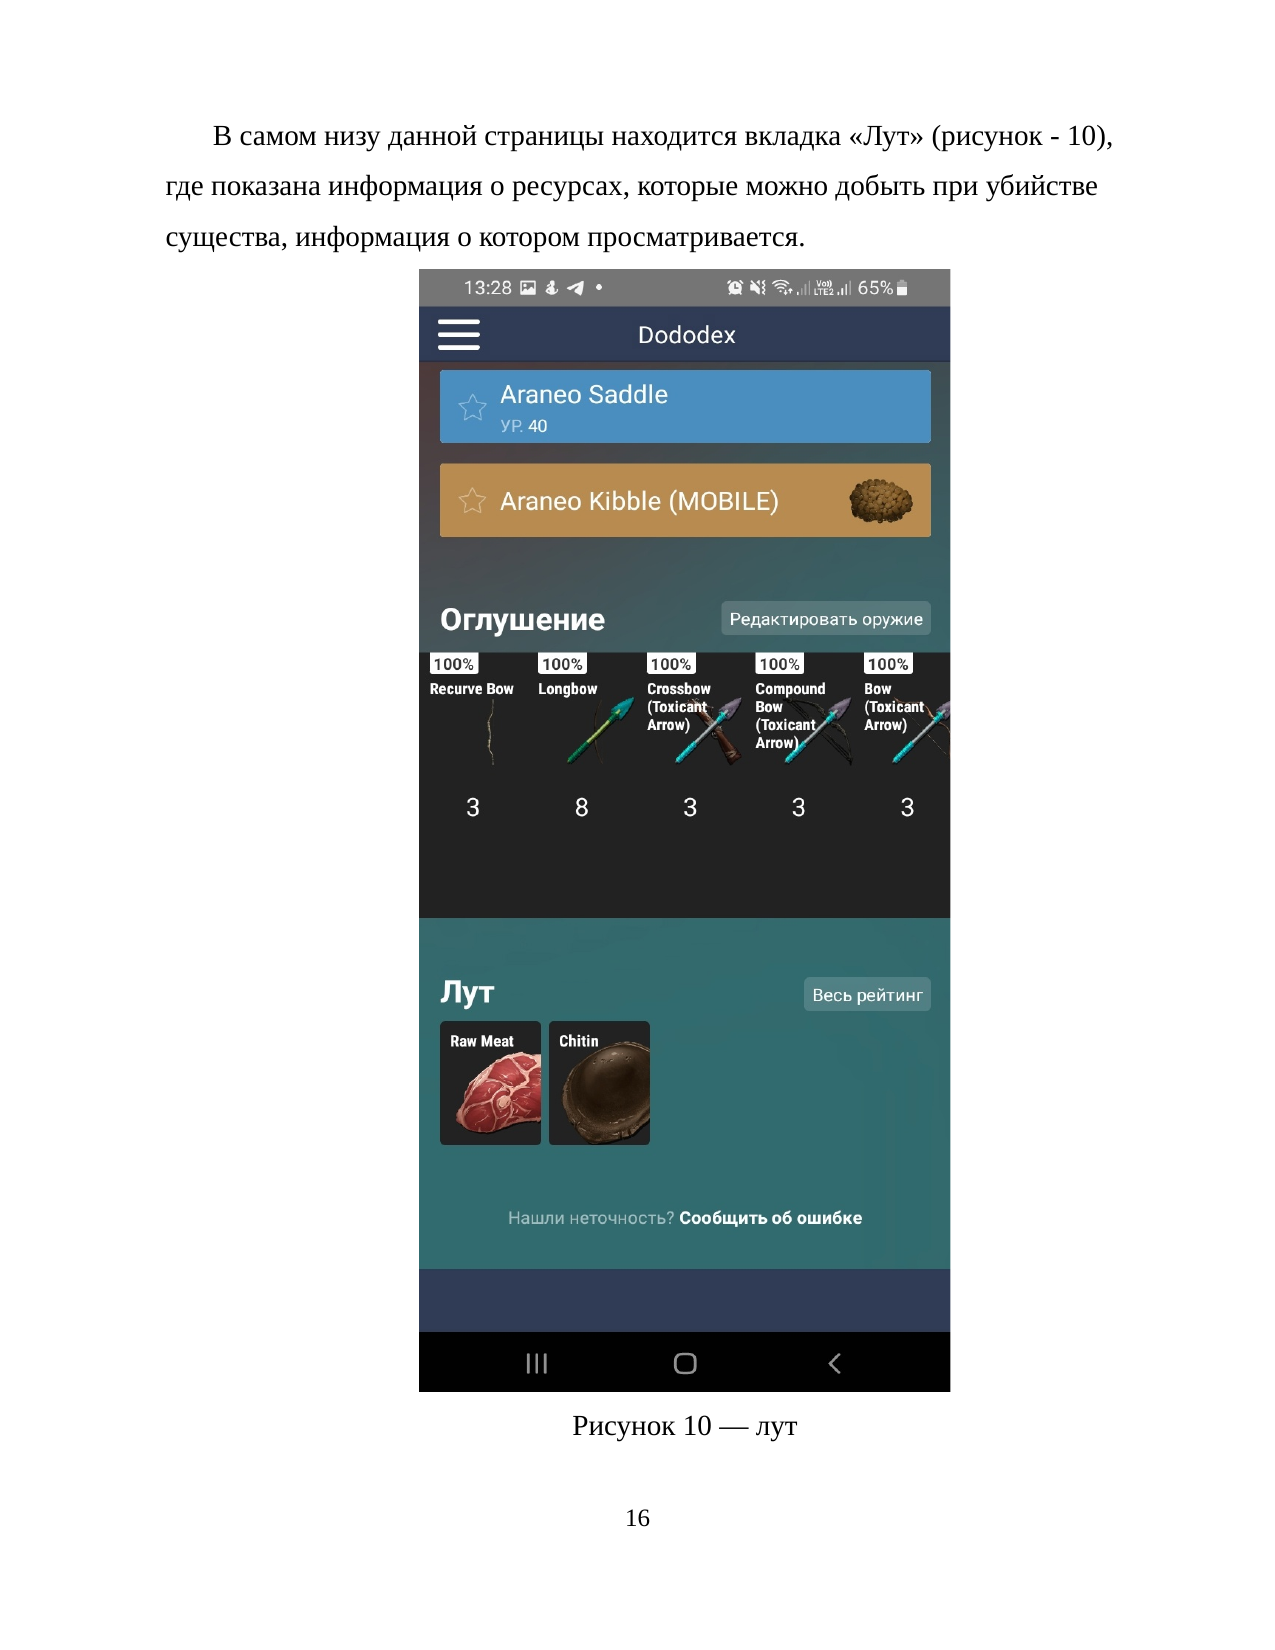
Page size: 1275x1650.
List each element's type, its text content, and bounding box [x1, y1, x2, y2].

picture [419, 269, 951, 1392]
list Рисунок 10 — лут [165, 1408, 1157, 1441]
list В самом низу данной страницы находится вкладка «Лут» (рисунок - 10), где показана информация о ресурсах, которые можно добыть при убийстве существа, информация о котором просматривается. [165, 118, 1157, 252]
